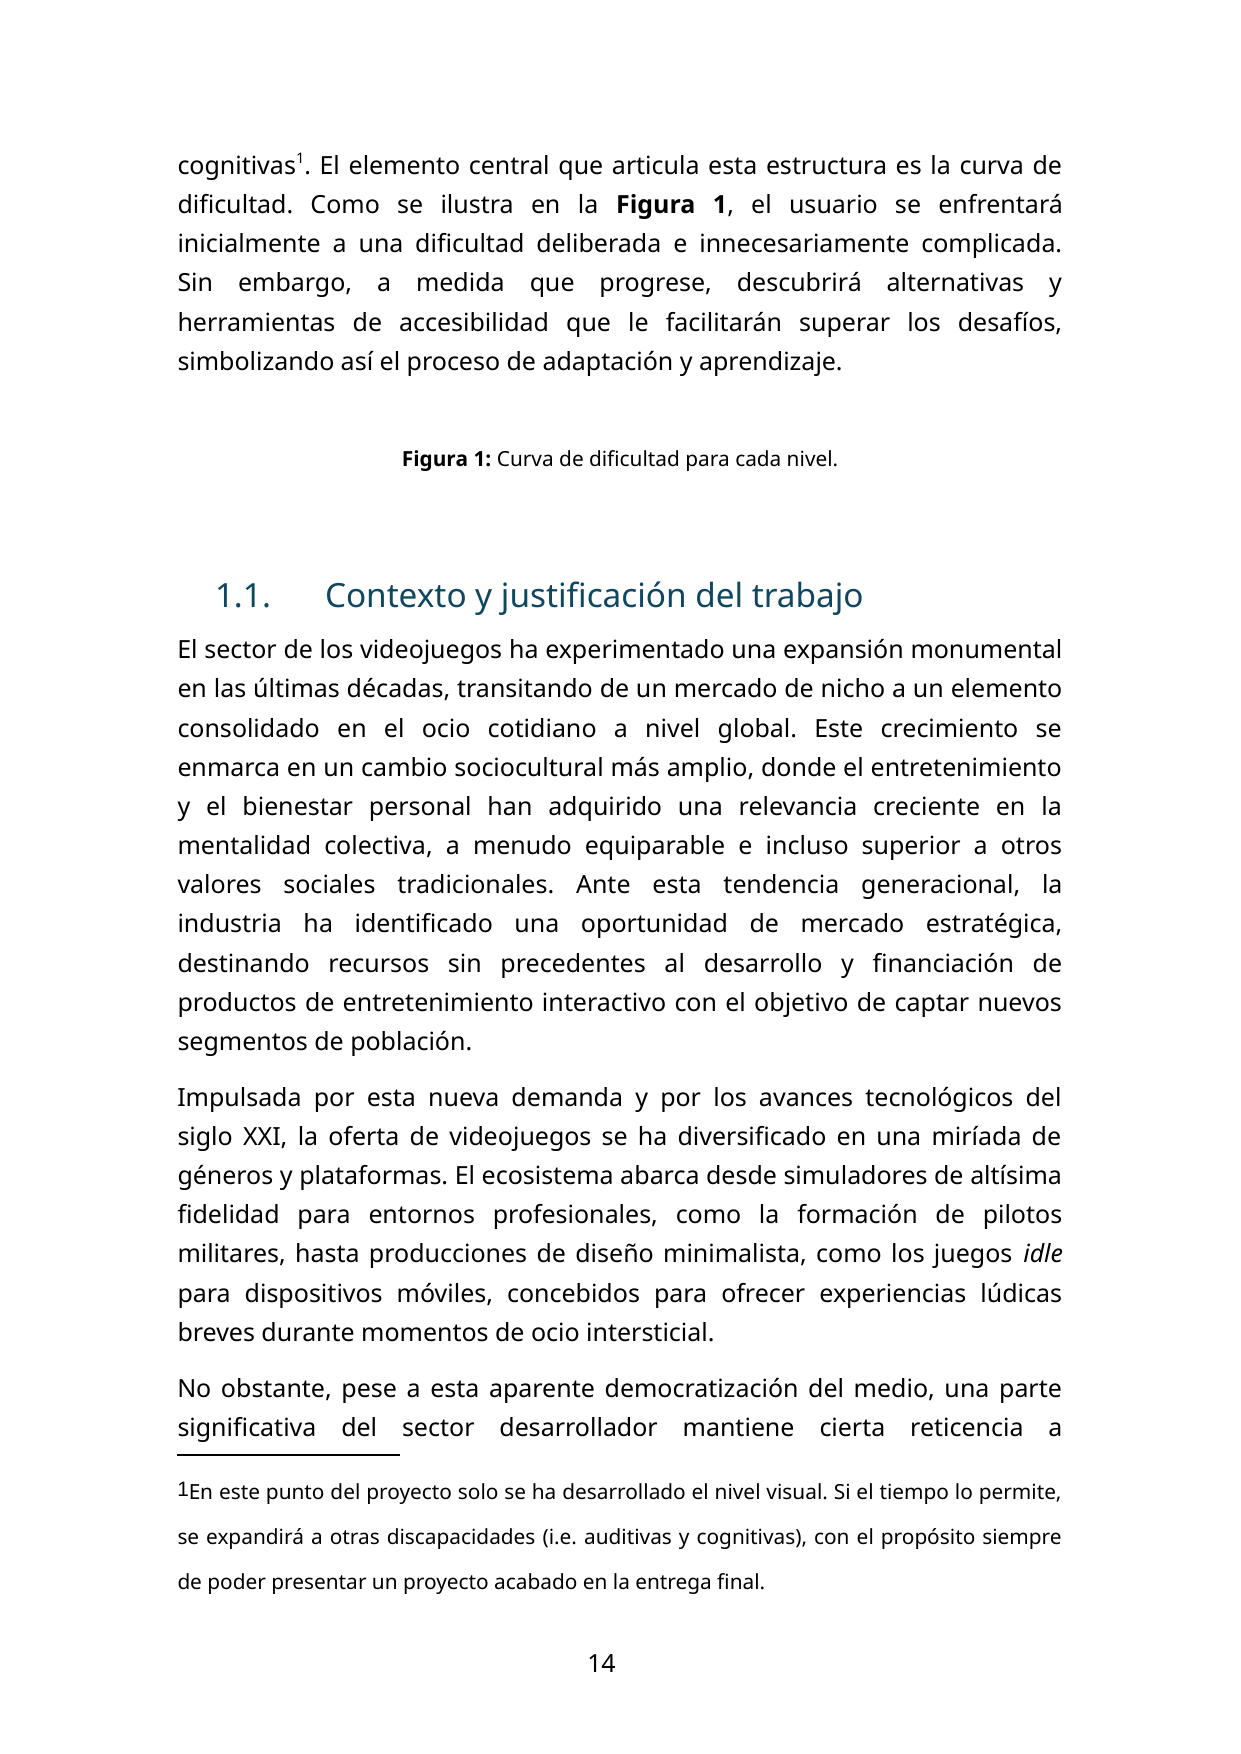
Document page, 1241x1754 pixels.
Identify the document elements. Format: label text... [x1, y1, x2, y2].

text Figura 1: Curva de dificultad para cada nivel. [177, 444, 1063, 473]
subtitle Contexto y justificación del trabajo [215, 571, 1063, 617]
text Impulsada por esta nueva demanda y por los avances tecnológicos del siglo XXI, la oferta de videojuegos se ha diversificado en una miríada de géneros y plataformas. El ecosistema abarca desde simuladores de altísima fidelidad para entornos profesionales, como la formación de pilotos militares, hasta producciones de diseño minimalista, como los juegos idle para dispositivos móviles, concebidos para ofrecer experiencias lúdicas breves durante momentos de ocio intersticial. [177, 1079, 1063, 1348]
subtitle En este punto del proyecto solo se ha desarrollado el nivel visual. Si el tiempo lo permite, se expandirá a otras discapacidades (i.e. auditivas y cognitivas), con el propósito siempre de poder presentar un proyecto acabado en la entrega final. [177, 1461, 1063, 1595]
text No obstante, pese a esta aparente democratización del medio, una parte significativa del sector desarrollador mantiene cierta reticencia a [177, 1370, 1063, 1443]
text El sector de los videojuegos ha experimentado una expansión monumental en las últimas décadas, transitando de un mercado de nicho a un elemento consolidado en el ocio cotidiano a nivel global. Este crecimiento se enmarca en un cambio sociocultural más amplio, donde el entretenimiento y el bienestar personal han adquirido una relevancia creciente en la mentalidad colectiva, a menudo equiparable e incluso superior a otros valores sociales tradicionales. Ante esta tendencia generacional, la industria ha identificado una oportunidad de mercado estratégica, destinando recursos sin precedentes al desarrollo y financiación de productos de entretenimiento interactivo con el objetivo de captar nuevos segmentos de población. [177, 632, 1063, 1058]
text Para materializar este propósito, el presente trabajo desarrollará un videojuego desde su concepción inicial. El diseño se centrará en presentar al jugador un obstáculo asociado a un tipo específico de discapacidad, proporcionándole simultáneamente una herramienta conceptual para superarlo. La estructura del juego se organizará en niveles, cada uno de los cuales abordará una categoría distinta: discapacidades visuales, auditivas y cognitivas. El elemento central que articula esta estructura es la curva de dificultad. Como se ilustra en la Figura 1, el usuario se enfrentará inicialmente a una dificultad deliberada e innecesariamente complicada. Sin embargo, a medida que progrese, descubrirá alternativas y herramientas de accesibilidad que le facilitarán superar los desafíos, simbolizando así el proceso de adaptación y aprendizaje. [177, 148, 1063, 377]
